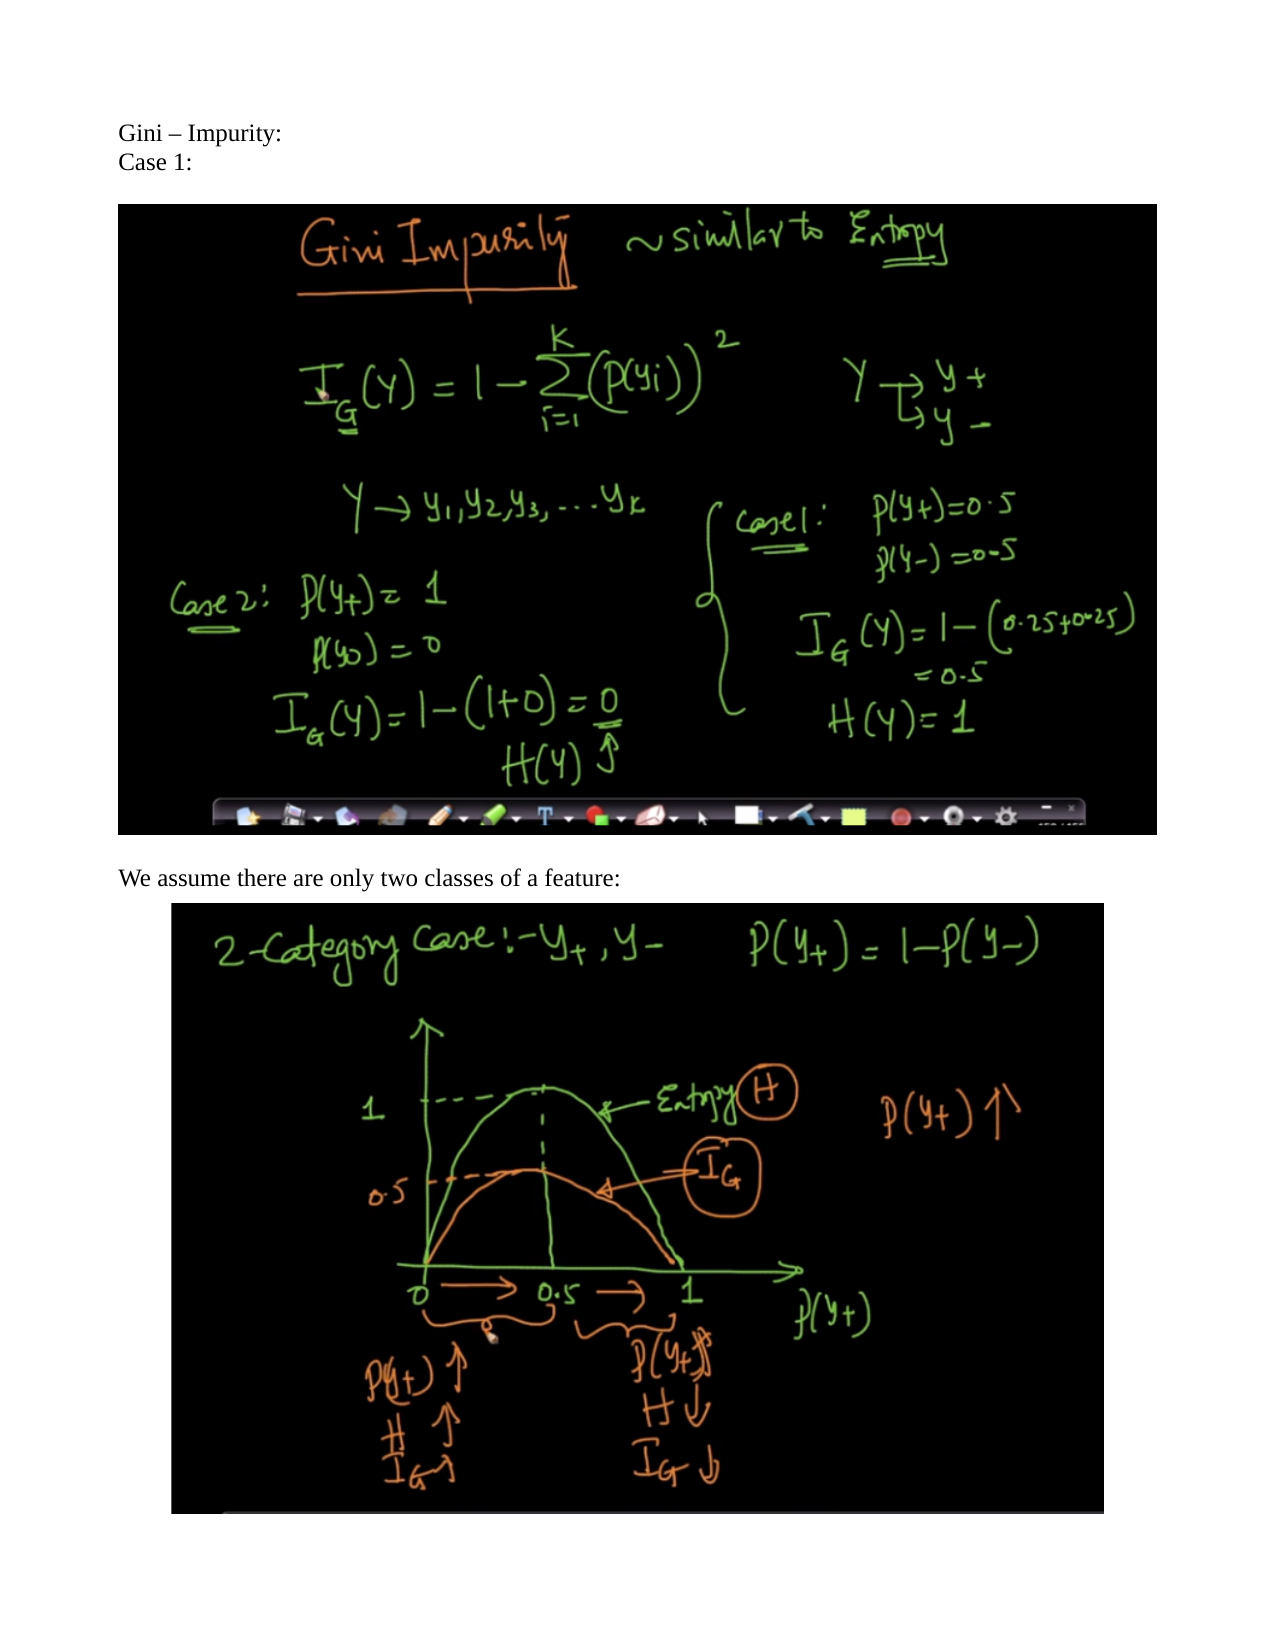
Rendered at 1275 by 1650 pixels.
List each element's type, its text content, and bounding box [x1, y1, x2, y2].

picture [118, 204, 1157, 835]
text We assume there are only two classes of a feature: [118, 863, 1157, 892]
text Case 1: [118, 147, 1157, 176]
text Gini – Impurity: [118, 118, 1157, 147]
picture [171, 903, 1104, 1514]
